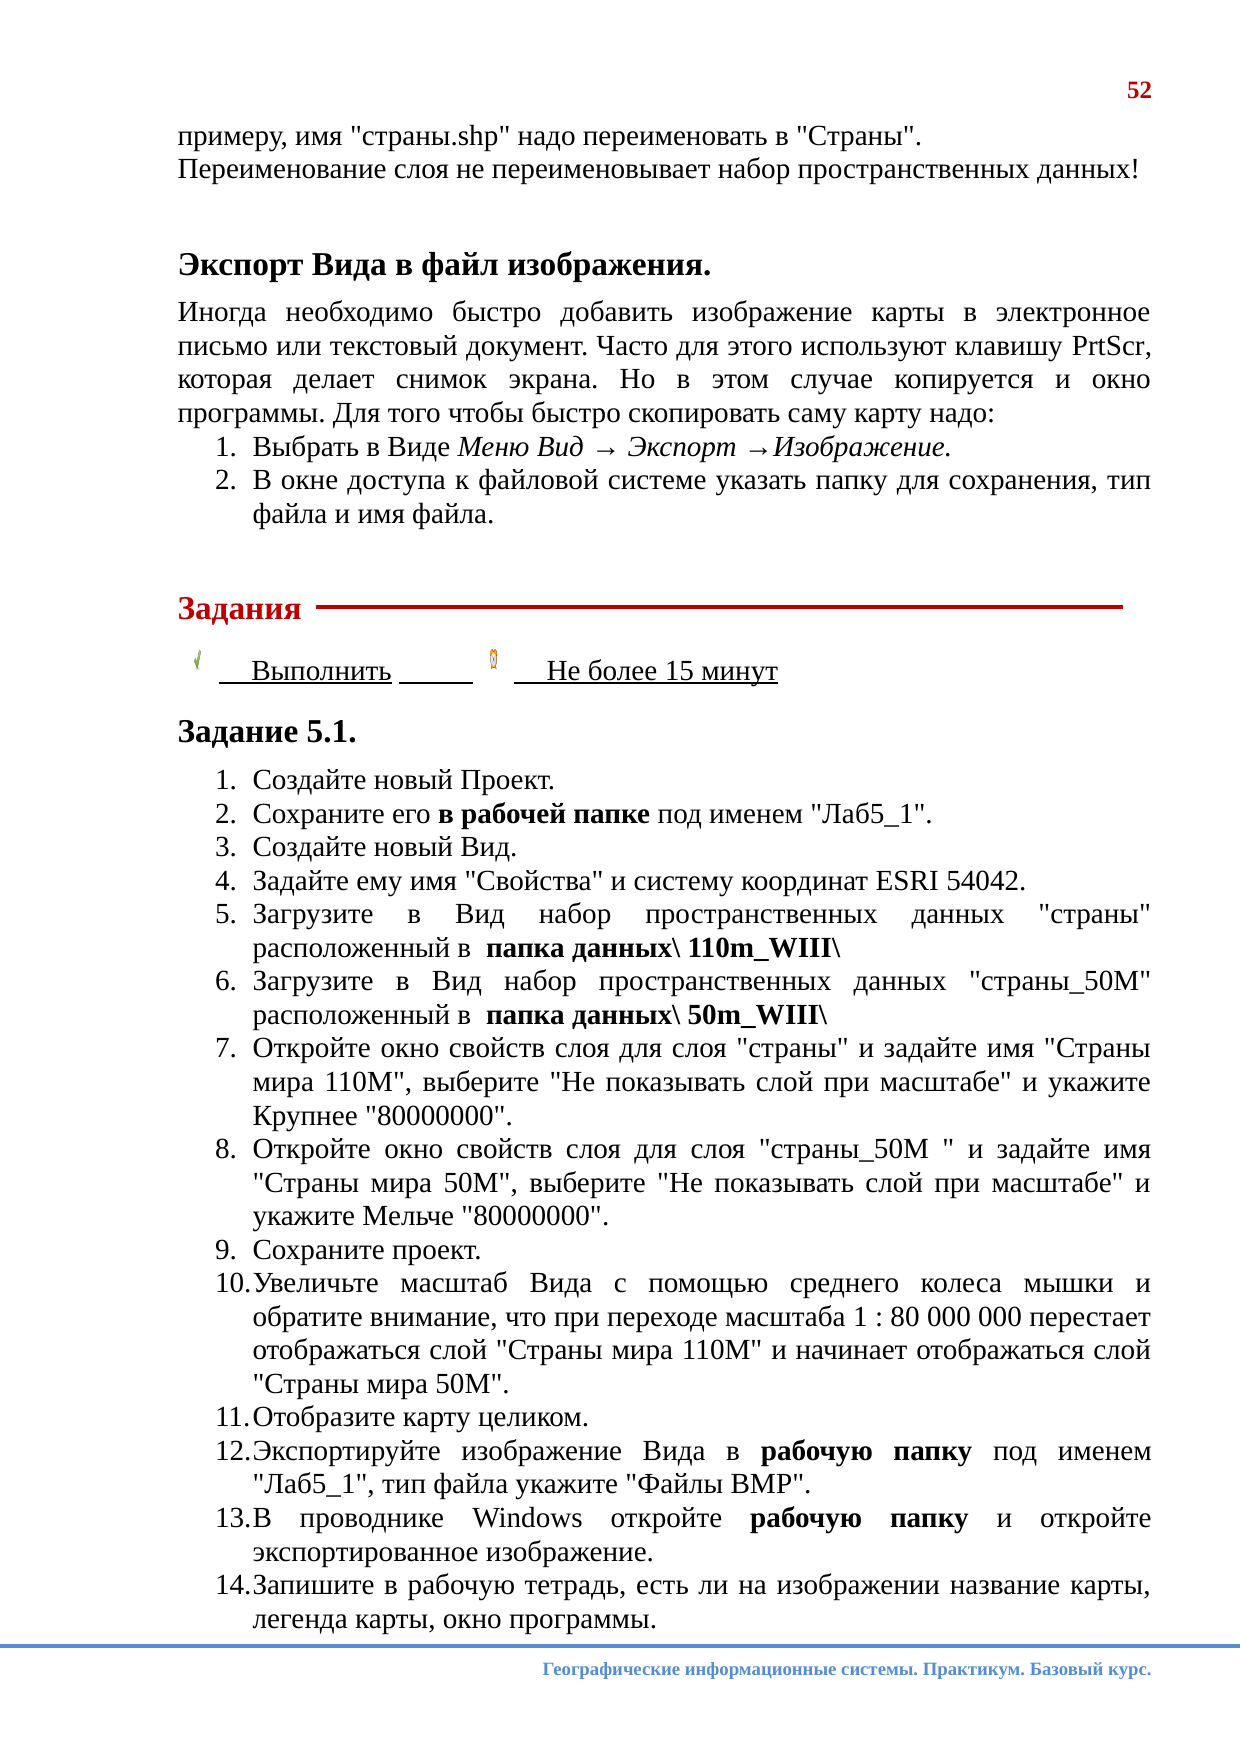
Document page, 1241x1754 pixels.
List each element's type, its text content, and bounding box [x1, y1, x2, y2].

text Переименование слоя не переименовывает набор пространственных данных! [177, 152, 1152, 185]
list Откройте окно свойств слоя для слоя "страны_50М " и задайте имя "Страны мира 50М", выберите "Не показывать слой при масштабе" и укажите Мельче "80000000". [215, 1131, 1152, 1232]
text Задания [177, 588, 1152, 626]
text Экспорт Вида в файл изображения. [177, 244, 1152, 282]
list Загрузите в Вид набор пространственных данных "страны_50М" расположенный в папка данных\ 50m_WIII\ [215, 963, 1152, 1031]
list Отобразите карту целиком. [215, 1399, 1152, 1433]
list В проводнике Windows откройте рабочую папку и откройте экспортированное изображение. [215, 1500, 1152, 1567]
text Иногда необходимо быстро добавить изображение карты в электронное письмо или текстовый документ. Часто для этого используют клавишу PrtScr, которая делает снимок экрана. Но в этом случае копируется и окно программы. Для того чтобы быстро скопировать саму карту надо: [177, 294, 1152, 429]
text примеру, имя "страны.shp" надо переименовать в "Страны". [177, 118, 1152, 152]
list Загрузите в Вид набор пространственных данных "страны" расположенный в папка данных\ 110m_WIII\ [215, 896, 1152, 963]
list Сохраните проект. [215, 1232, 1152, 1265]
list Создайте новый Проект. [215, 762, 1152, 796]
list Выбрать в Виде Меню Вид → Экспорт →Изображение. [215, 429, 1152, 462]
list В окне доступа к файловой системе указать папку для сохранения, тип файла и имя файла. [215, 462, 1152, 529]
picture [489, 647, 498, 671]
list Откройте окно свойств слоя для слоя "страны" и задайте имя "Страны мира 110М", выберите "Не показывать слой при масштабе" и укажите Крупнее "80000000". [215, 1031, 1152, 1131]
list Увеличьте масштаб Вида с помощью среднего колеса мышки и обратите внимание, что при переходе масштаба 1 : 80 000 000 перестает отображаться слой "Страны мира 110М" и начинает отображаться слой "Страны мира 50М". [215, 1265, 1152, 1399]
list Экспортируйте изображение Вида в рабочую папку под именем "Лаб5_1", тип файла укажите "Файлы BMP". [215, 1433, 1152, 1500]
list Сохраните его в рабочей папке под именем "Лаб5_1". [215, 796, 1152, 829]
list Создайте новый Вид. [215, 829, 1152, 863]
text Выполнить Не более 15 минут [177, 639, 1152, 686]
text Задание 5.1. [177, 711, 1152, 750]
list Запишите в рабочую тетрадь, есть ли на изображении название карты, легенда карты, окно программы. [215, 1567, 1152, 1634]
list Задайте ему имя "Свойства" и систему координат ESRI 54042. [215, 863, 1152, 896]
picture [193, 647, 202, 671]
